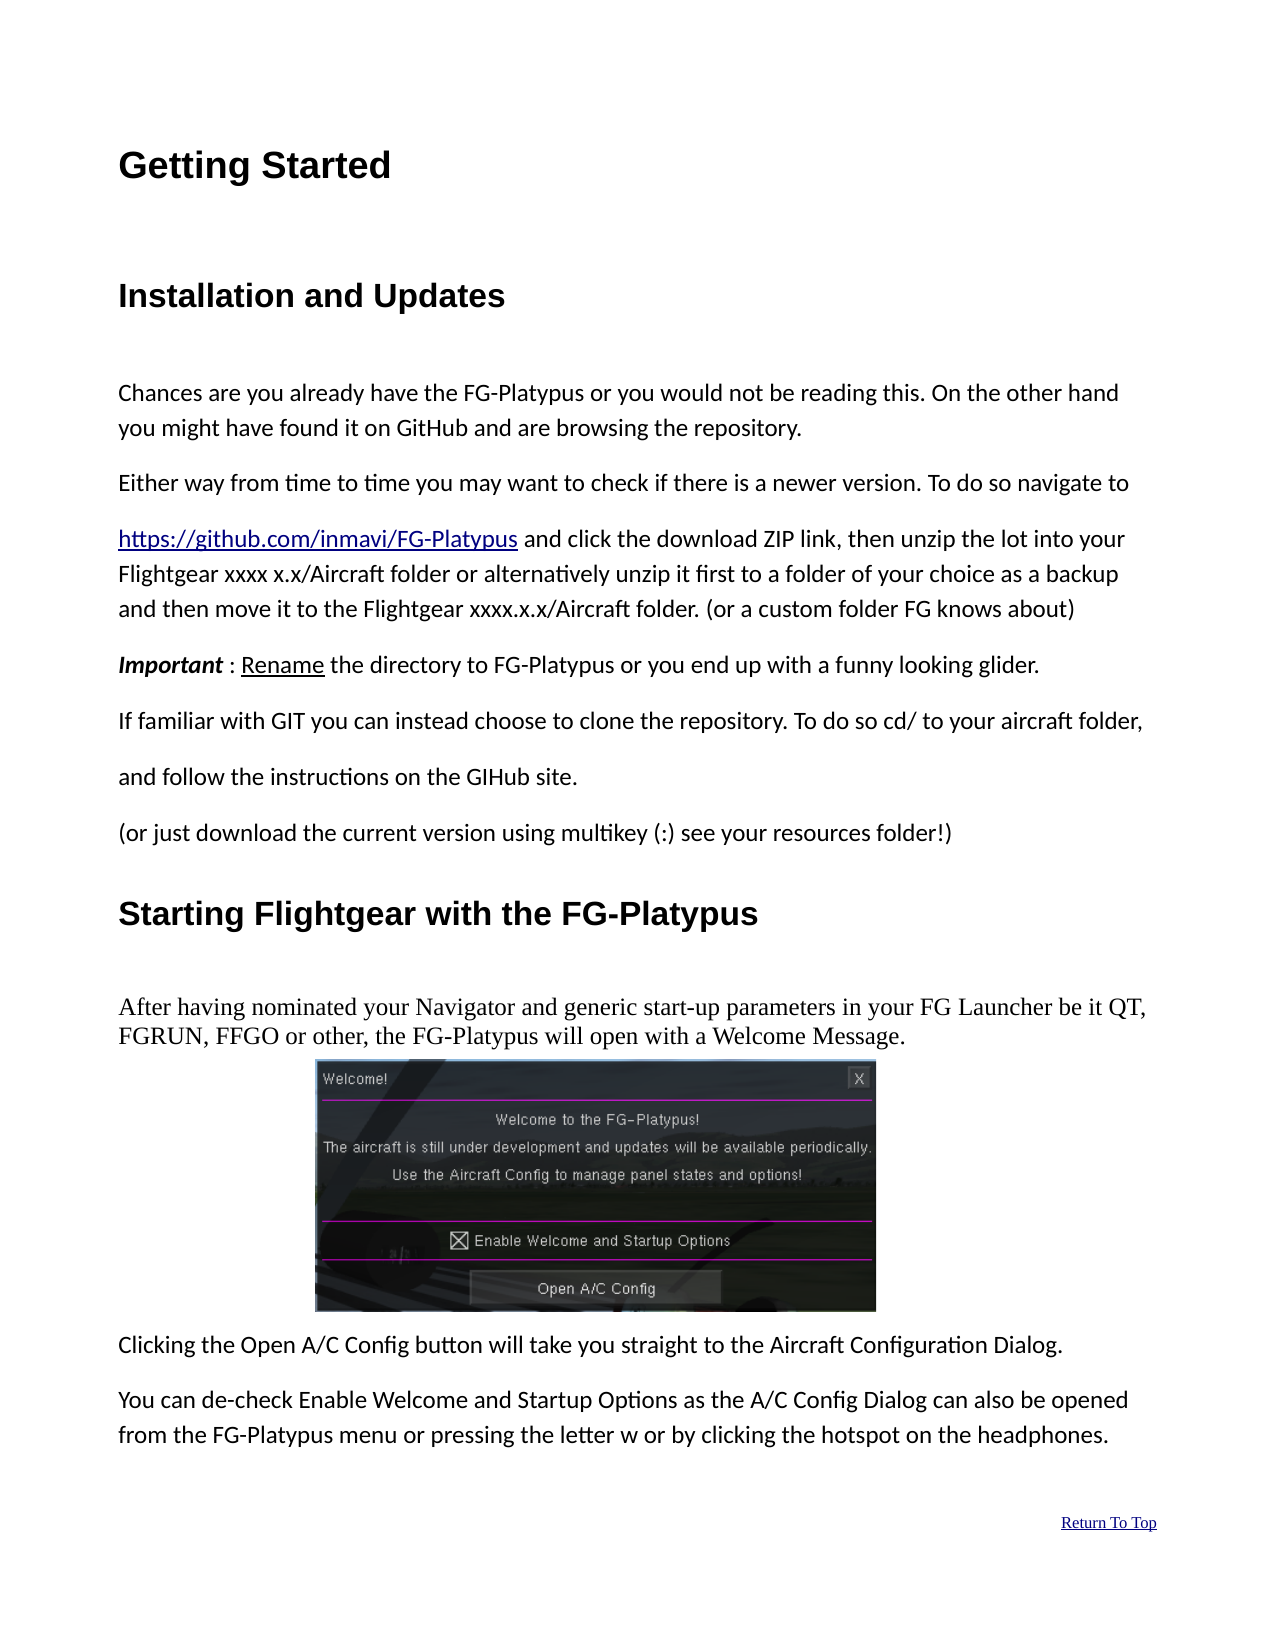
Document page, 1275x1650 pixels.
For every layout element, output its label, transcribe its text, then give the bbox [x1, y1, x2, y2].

text (or just download the current version using multikey (:) see your resources folder!) [118, 817, 1157, 847]
text You can de-check Enable Welcome and Startup Options as the A/C Config Dialog can also be opened from the FG-Platypus menu or pressing the letter w or by clicking the hotspot on the headphones. [118, 1384, 1157, 1450]
text Important : Rename the directory to FG-Platypus or you end up with a funny looking glider. [118, 649, 1157, 680]
subtitle Starting Flightgear with the FG-Platypus [118, 893, 1157, 932]
text Either way from time to time you may want to check if there is a newer version. To do so navigate to [118, 467, 1157, 498]
text Chances are you already have the FG-Platypus or you would not be reading this. On the other hand you might have found it on GitHub and are browsing the repository. [118, 377, 1157, 442]
subtitle Installation and Updates [118, 276, 1157, 314]
text Clicking the Open A/C Config button will take you straight to the Aircraft Configuration Dialog. [118, 1329, 1157, 1359]
subtitle Getting Started [118, 143, 1157, 187]
text After having nominated your Navigator and generic start-up parameters in your FG Launcher be it QT, FGRUN, FFGO or other, the FG-Platypus will open with a Welcome Message. [118, 992, 1157, 1049]
text If familiar with GIT you can instead choose to clone the repository. To do so cd/ to your aircraft folder, [118, 705, 1157, 736]
text https://github.com/inmavi/FG-Platypus and click the download ZIP link, then unzip the lot into your Flightgear xxxx x.x/Aircraft folder or alternatively unzip it first to a folder of your choice as a backup and then move it to the Flightgear xxxx.x.x/Aircraft folder. (or a custom folder FG knows about) [118, 523, 1157, 624]
text and follow the instructions on the GIHub site. [118, 761, 1157, 791]
picture [315, 1059, 877, 1312]
